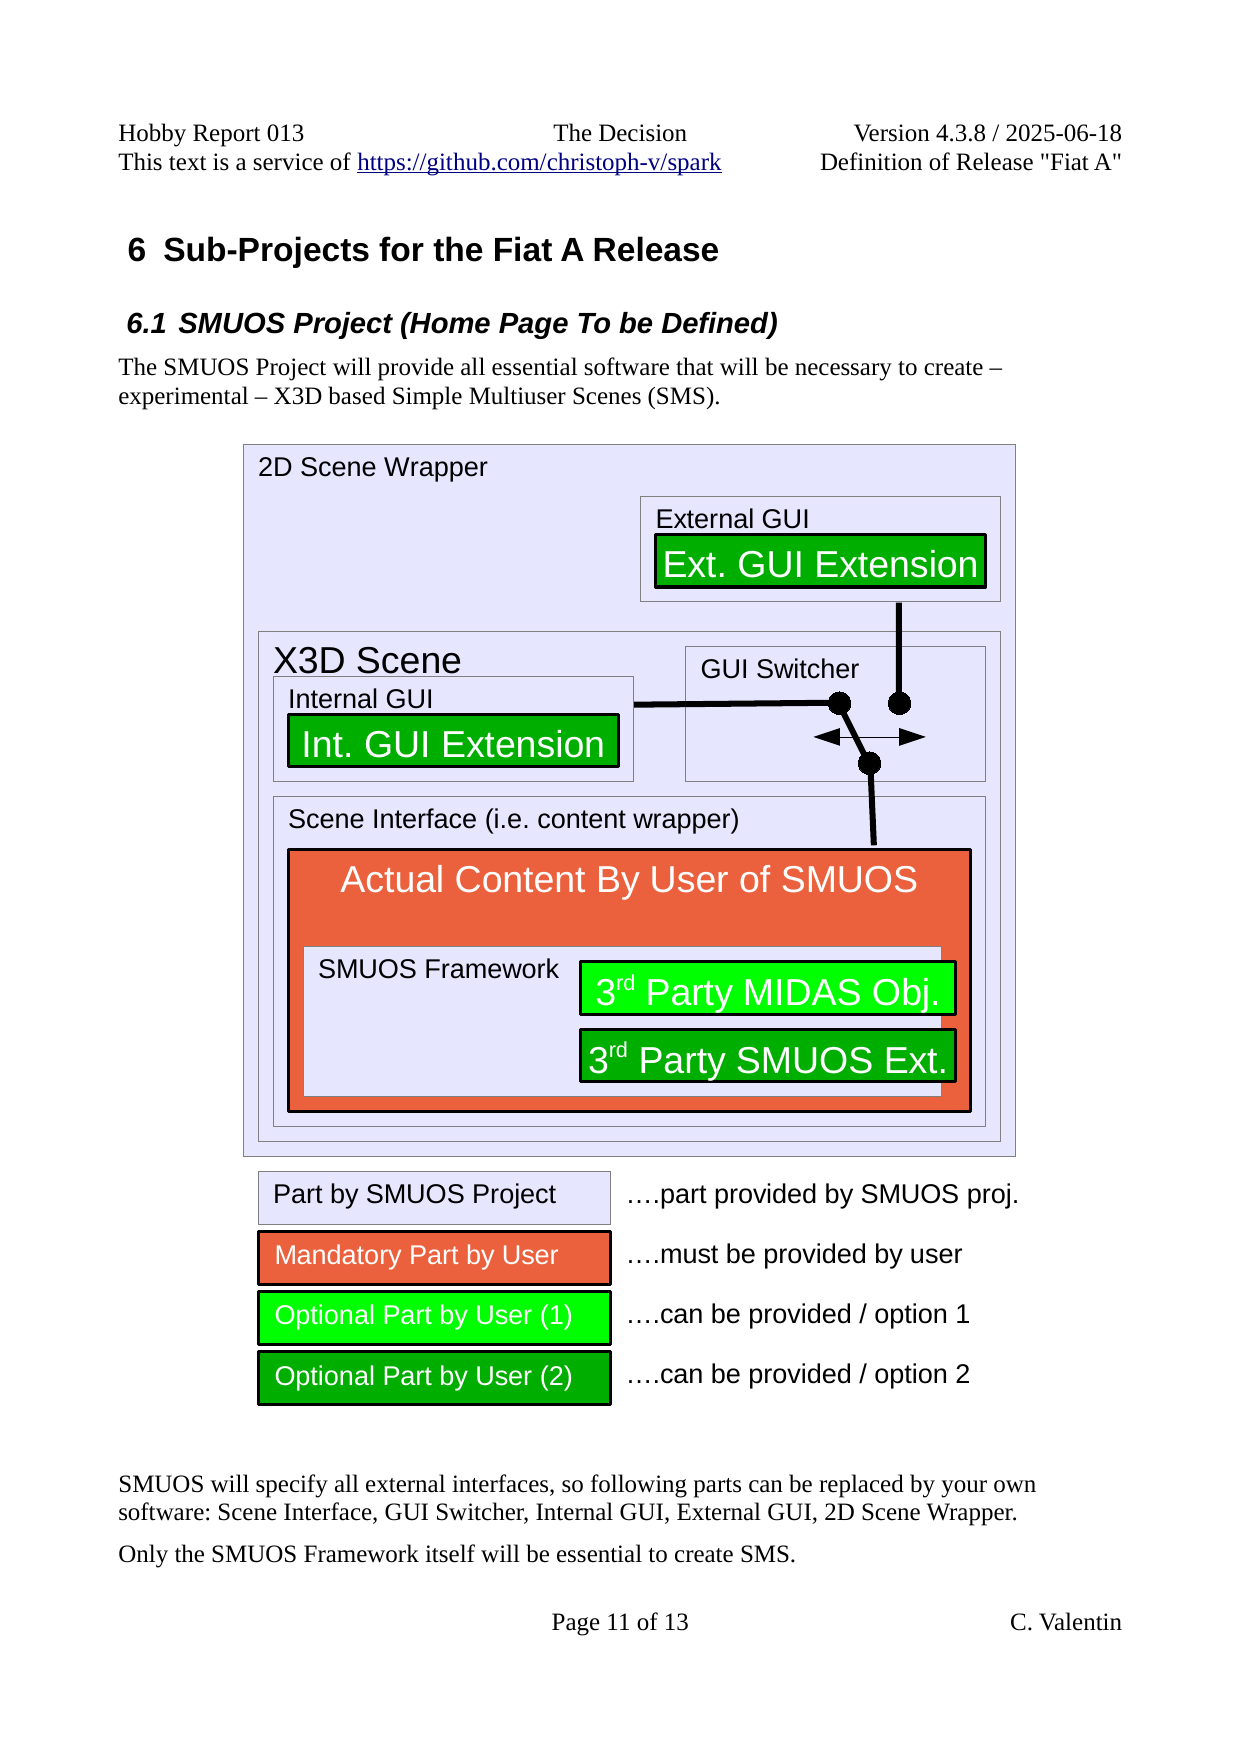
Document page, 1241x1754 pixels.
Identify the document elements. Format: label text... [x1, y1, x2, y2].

text SMUOS will specify all external interfaces, so following parts can be replaced by your own software: Scene Interface, GUI Switcher, Internal GUI, External GUI, 2D Scene Wrapper. [118, 1469, 1122, 1526]
text The SMUOS Project will provide all essential software that will be necessary to create – experimental – X3D based Simple Multiuser Scenes (SMS). [118, 352, 1122, 410]
subtitle SMUOS Project (Home Page To be Defined) [118, 306, 1122, 340]
text Only the SMUOS Framework itself will be essential to create SMS. [118, 1539, 1122, 1567]
subtitle Sub-Projects for the Fiat A Release [118, 230, 1122, 269]
